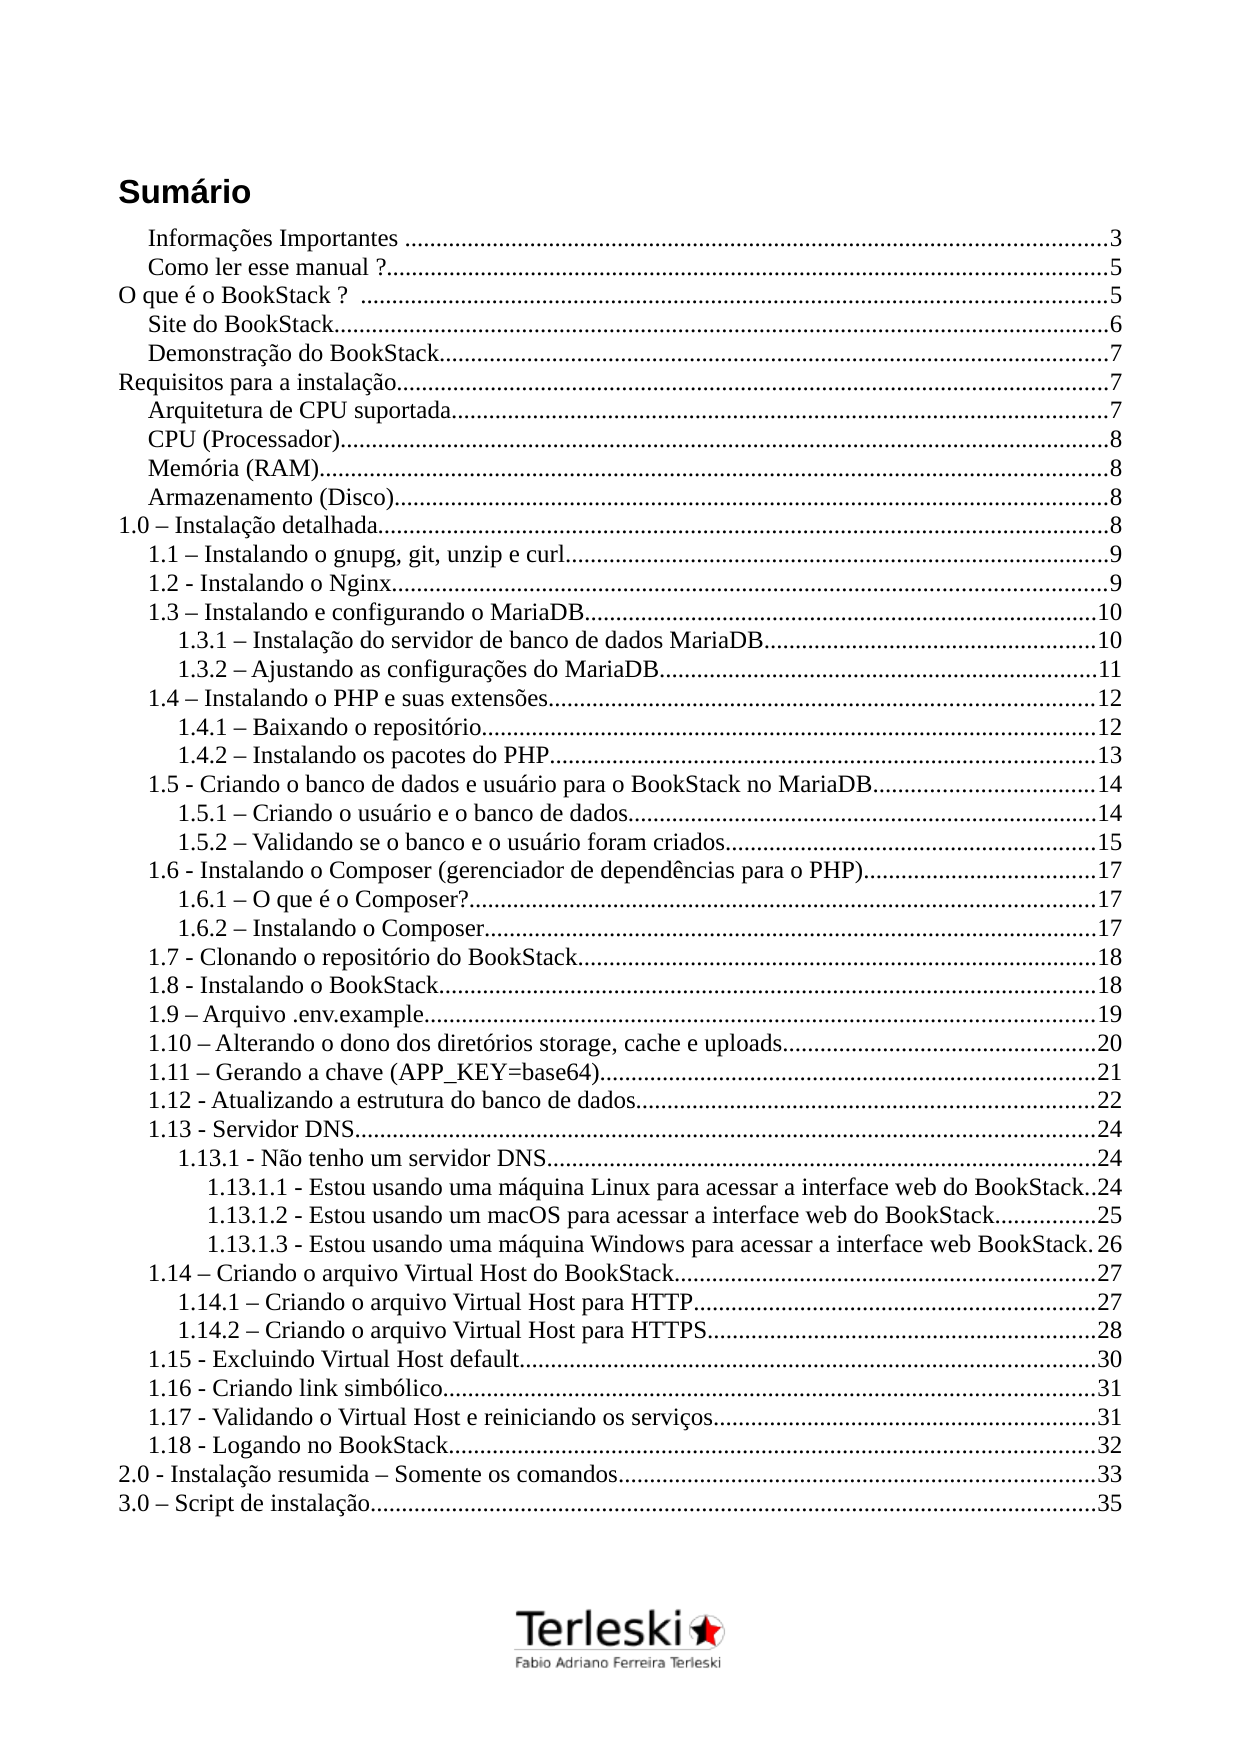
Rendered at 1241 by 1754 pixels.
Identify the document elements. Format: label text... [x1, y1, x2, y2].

text Arquitetura de CPU suportada 7 [148, 395, 1122, 424]
text 1.13.1.3 - Estou usando uma máquina Windows para acessar a interface web BookStack 26 [207, 1229, 1122, 1258]
text 1.4.2 – Instalando os pacotes do PHP 13 [177, 740, 1122, 769]
text 1.13 - Servidor DNS 24 [148, 1114, 1122, 1143]
text 1.14 – Criando o arquivo Virtual Host do BookStack 27 [148, 1258, 1122, 1287]
text 1.3.2 – Ajustando as configurações do MariaDB 11 [177, 654, 1122, 683]
text 1.5 - Criando o banco de dados e usuário para o BookStack no MariaDB 14 [148, 769, 1122, 798]
text 1.3 – Instalando e configurando o MariaDB 10 [148, 597, 1122, 625]
text Memória (RAM) 8 [148, 453, 1122, 482]
text 1.17 - Validando o Virtual Host e reiniciando os serviços 31 [148, 1402, 1122, 1430]
text 1.13.1.2 - Estou usando um macOS para acessar a interface web do BookStack 25 [207, 1200, 1122, 1229]
text 1.9 – Arquivo .env.example 19 [148, 999, 1122, 1028]
text Demonstração do BookStack 7 [148, 338, 1122, 367]
text 1.5.1 – Criando o usuário e o banco de dados 14 [177, 798, 1122, 827]
text 1.7 - Clonando o repositório do BookStack 18 [148, 942, 1122, 970]
text 1.4 – Instalando o PHP e suas extensões 12 [148, 683, 1122, 712]
text Requisitos para a instalação 7 [118, 367, 1122, 395]
text 1.1 – Instalando o gnupg, git, unzip e curl 9 [148, 539, 1122, 568]
text 1.13.1.1 - Estou usando uma máquina Linux para acessar a interface web do BookStack 24 [207, 1172, 1122, 1200]
text 1.12 - Atualizando a estrutura do banco de dados 22 [148, 1085, 1122, 1114]
text Informações Importantes 3 [148, 223, 1122, 252]
text 1.10 – Alterando o dono dos diretórios storage, cache e uploads 20 [148, 1028, 1122, 1057]
picture [513, 1607, 727, 1673]
text 1.18 - Logando no BookStack 32 [148, 1430, 1122, 1459]
text 1.6.1 – O que é o Composer? 17 [177, 884, 1122, 913]
text 1.16 - Criando link simbólico 31 [148, 1373, 1122, 1402]
text 1.3.1 – Instalação do servidor de banco de dados MariaDB 10 [177, 625, 1122, 654]
text 1.6.2 – Instalando o Composer 17 [177, 913, 1122, 942]
text 1.14.1 – Criando o arquivo Virtual Host para HTTP 27 [177, 1287, 1122, 1315]
text 1.8 - Instalando o BookStack 18 [148, 970, 1122, 999]
text 1.11 – Gerando a chave (APP_KEY=base64) 21 [148, 1057, 1122, 1085]
text 1.2 - Instalando o Nginx 9 [148, 568, 1122, 597]
text Armazenamento (Disco) 8 [148, 482, 1122, 510]
text Como ler esse manual ? 5 [148, 252, 1122, 280]
text 1.5.2 – Validando se o banco e o usuário foram criados 15 [177, 827, 1122, 855]
text Site do BookStack 6 [148, 309, 1122, 338]
text O que é o BookStack ? 5 [118, 280, 1122, 309]
subtitle Sumário [118, 172, 1122, 210]
text 1.4.1 – Baixando o repositório 12 [177, 712, 1122, 740]
text 1.14.2 – Criando o arquivo Virtual Host para HTTPS 28 [177, 1315, 1122, 1344]
text 1.15 - Excluindo Virtual Host default 30 [148, 1344, 1122, 1373]
text 3.0 – Script de instalação 35 [118, 1488, 1122, 1517]
text 1.13.1 - Não tenho um servidor DNS 24 [177, 1143, 1122, 1172]
text CPU (Processador) 8 [148, 424, 1122, 453]
text 2.0 - Instalação resumida – Somente os comandos 33 [118, 1459, 1122, 1488]
text 1.0 – Instalação detalhada 8 [118, 510, 1122, 539]
text 1.6 - Instalando o Composer (gerenciador de dependências para o PHP) 17 [148, 855, 1122, 884]
